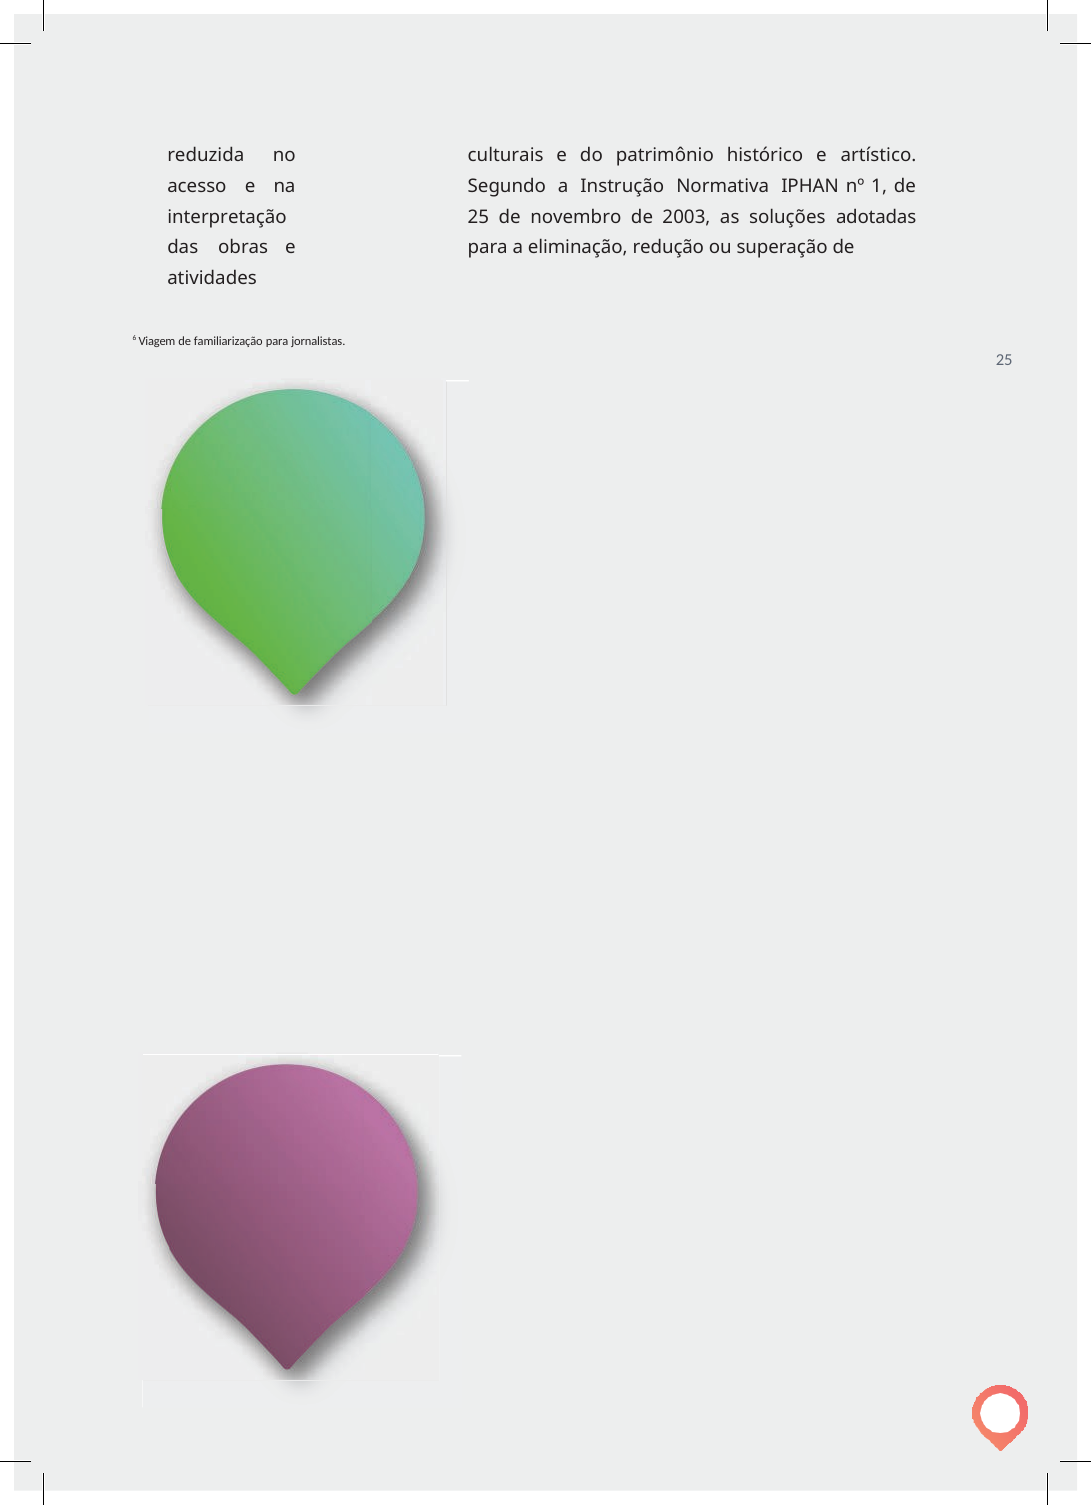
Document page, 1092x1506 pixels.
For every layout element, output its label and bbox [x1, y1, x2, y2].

picture [972, 1385, 1028, 1451]
picture [138, 1052, 462, 1408]
picture [145, 377, 470, 733]
